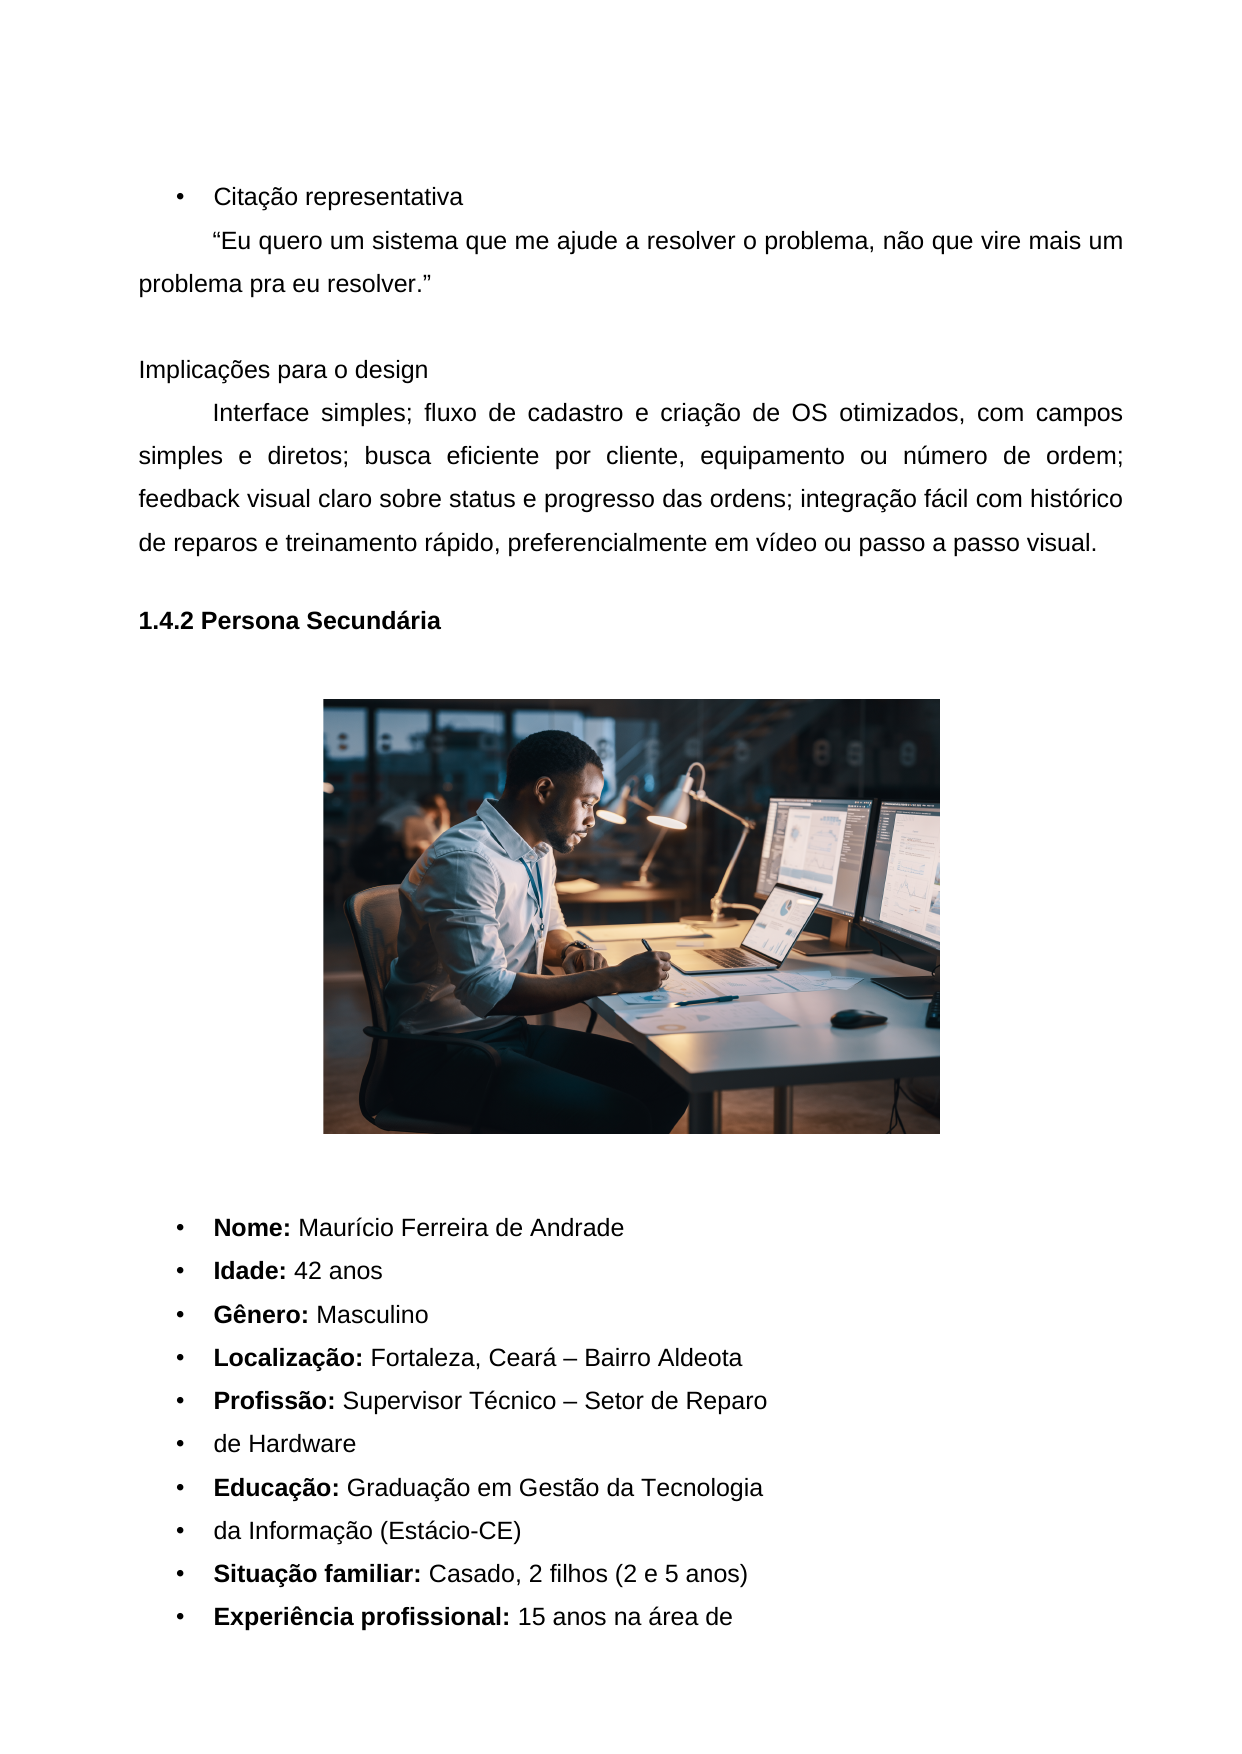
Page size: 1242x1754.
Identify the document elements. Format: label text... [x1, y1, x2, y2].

list Educação: Graduação em Gestão da Tecnologia [176, 1472, 1125, 1501]
list da Informação (Estácio-CE) [176, 1516, 1125, 1544]
text Interface simples; fluxo de cadastro e criação de OS otimizados, com campos simples e diretos; busca eficiente por cliente, equipamento ou número de ordem; feedback visual claro sobre status e progresso das ordens; integração fácil com histórico de reparos e treinamento rápido, preferencialmente em vídeo ou passo a passo visual. [138, 398, 1125, 556]
list Gênero: Masculino [176, 1299, 1125, 1328]
list Experiência profissional: 15 anos na área de [176, 1602, 1125, 1631]
list Situação familiar: Casado, 2 filhos (2 e 5 anos) [176, 1559, 1125, 1588]
text Implicações para o design [138, 355, 1125, 384]
list de Hardware [176, 1429, 1125, 1458]
subtitle 1.4.2 Persona Secundária [138, 606, 1125, 635]
text “Eu quero um sistema que me ajude a resolver o problema, não que vire mais um problema pra eu resolver.” [138, 226, 1125, 297]
list Idade: 42 anos [176, 1256, 1125, 1285]
list Nome: Maurício Ferreira de Andrade [176, 670, 1125, 1242]
picture [323, 699, 940, 1134]
list Profissão: Supervisor Técnico – Setor de Reparo [176, 1386, 1125, 1415]
list Localização: Fortaleza, Ceará – Bairro Aldeota [176, 1343, 1125, 1372]
list Citação representativa [176, 182, 1125, 211]
